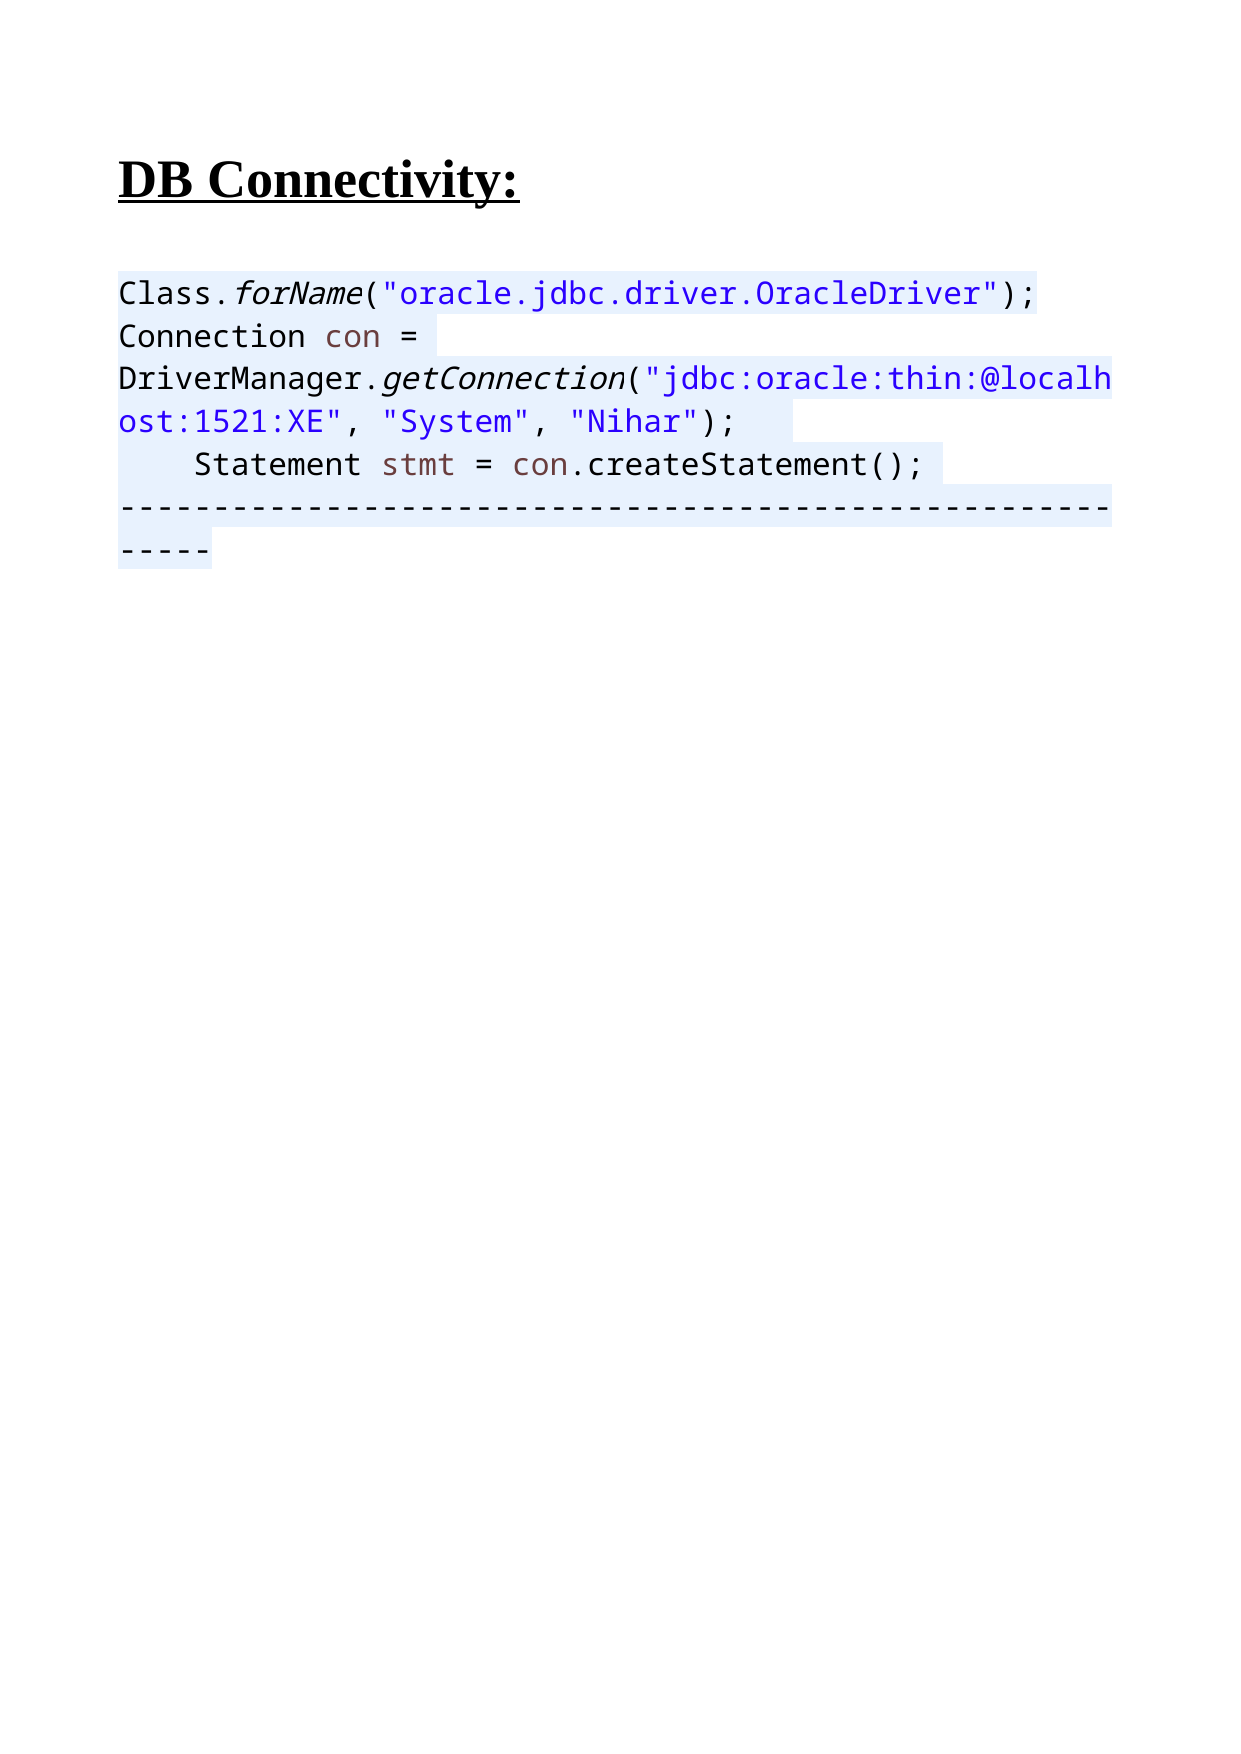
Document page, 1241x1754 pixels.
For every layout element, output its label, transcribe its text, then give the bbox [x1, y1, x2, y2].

text Connection con = DriverManager.getConnection("jdbc:oracle:thin:@localhost:1521:XE", "System", "Nihar"); [118, 314, 1122, 442]
text Class.forName("oracle.jdbc.driver.OracleDriver"); [118, 271, 1122, 314]
text Statement stmt = con.createStatement(); [118, 442, 1122, 484]
text ---------------------------------------------------------- [118, 484, 1122, 569]
text DB Connectivity: [118, 147, 1122, 209]
